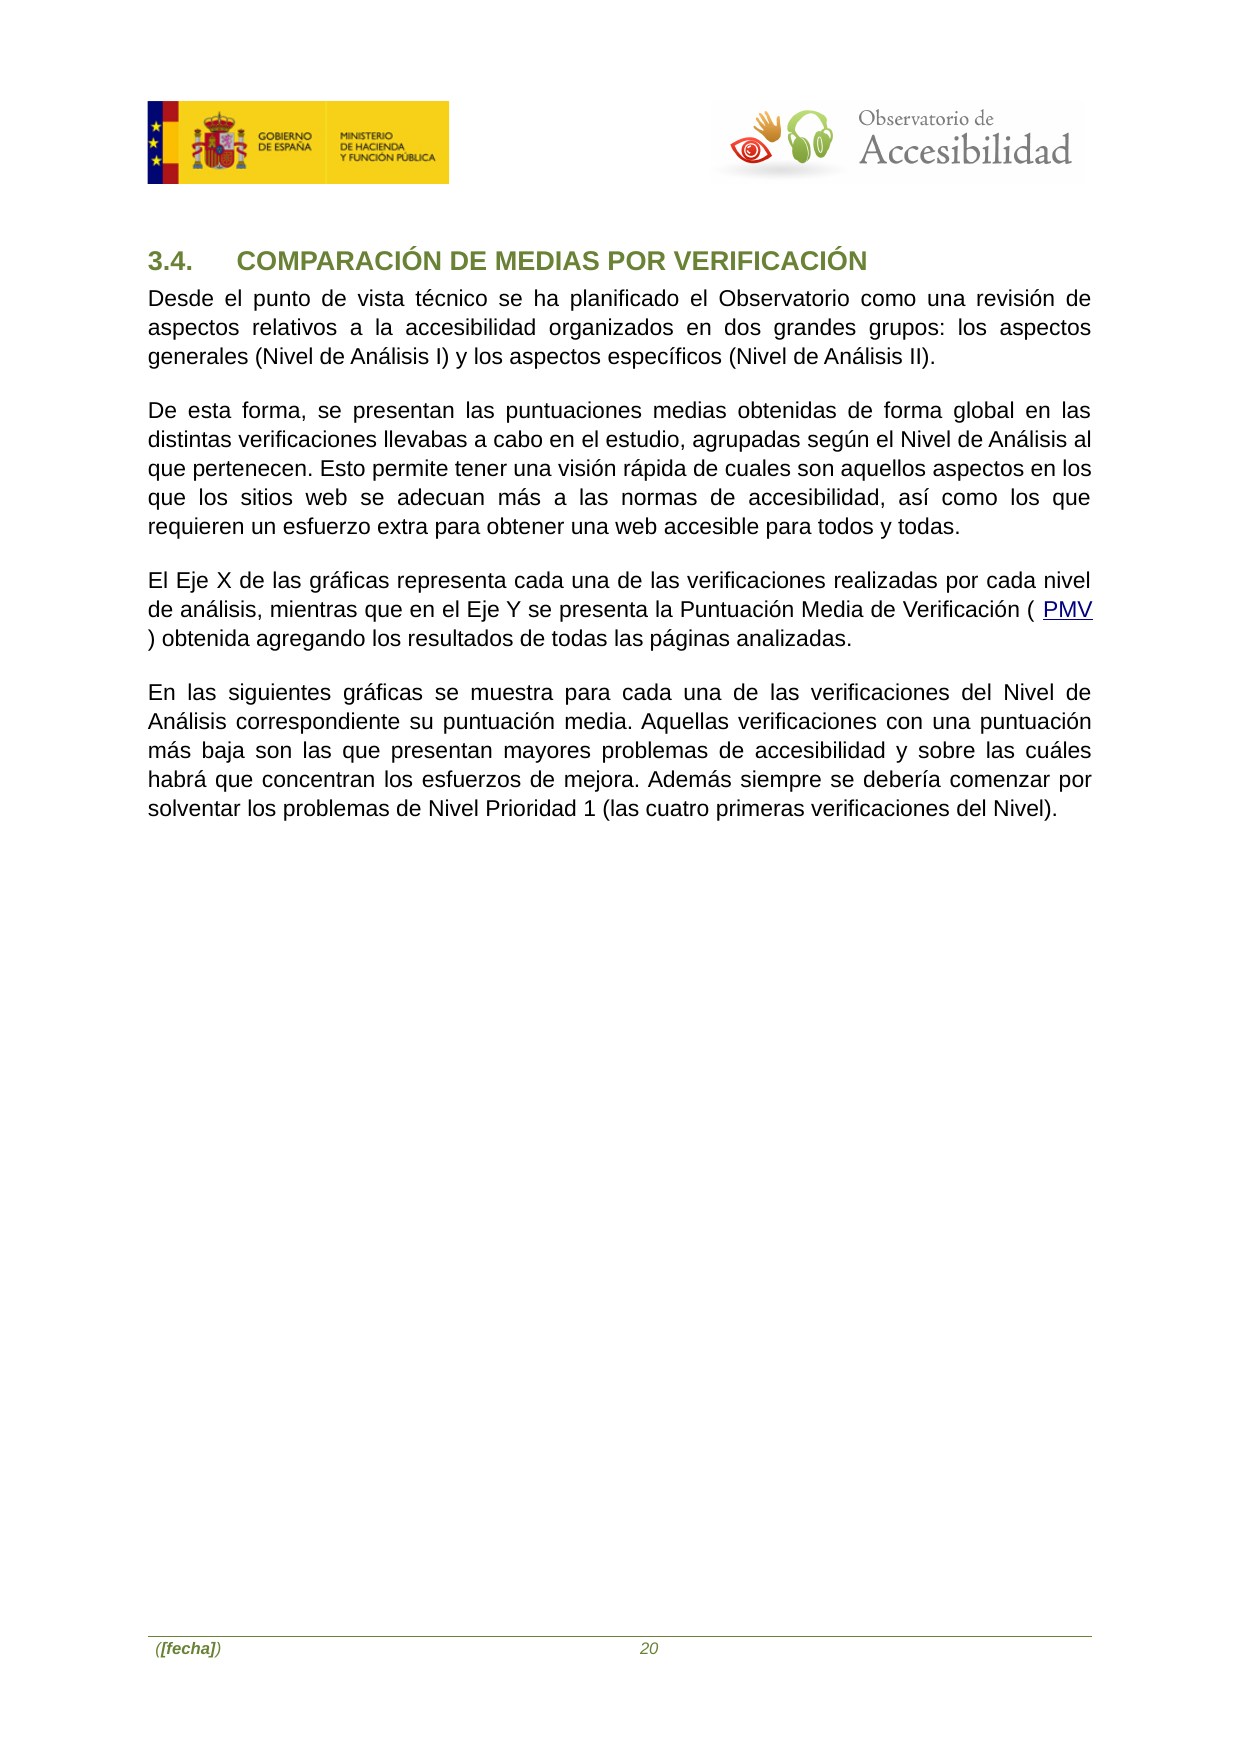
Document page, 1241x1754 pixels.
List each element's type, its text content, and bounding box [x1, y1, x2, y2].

picture [147, 101, 450, 184]
subtitle Comparación de medias por verificación [148, 245, 1092, 276]
text El Eje X de las gráficas representa cada una de las verificaciones realizadas por cada nivel de análisis, mientras que en el Eje Y se presenta la Puntuación Media de Verificación ( PMV ) obtenida agregando los resultados de todas las páginas analizadas. [148, 567, 1092, 651]
text En las siguientes gráficas se muestra para cada una de las verificaciones del Nivel de Análisis correspondiente su puntuación media. Aquellas verificaciones con una puntuación más baja son las que presentan mayores problemas de accesibilidad y sobre las cuáles habrá que concentran los esfuerzos de mejora. Además siempre se debería comenzar por solventar los problemas de Nivel Prioridad 1 (las cuatro primeras verificaciones del Nivel). [148, 679, 1092, 821]
text Desde el punto de vista técnico se ha planificado el Observatorio como una revisión de aspectos relativos a la accesibilidad organizados en dos grandes grupos: los aspectos generales (Nivel de Análisis I) y los aspectos específicos (Nivel de Análisis II). [148, 285, 1092, 369]
text De esta forma, se presentan las puntuaciones medias obtenidas de forma global en las distintas verificaciones llevabas a cabo en el estudio, agrupadas según el Nivel de Análisis al que pertenecen. Esto permite tener una visión rápida de cuales son aquellos aspectos en los que los sitios web se adecuan más a las normas de accesibilidad, así como los que requieren un esfuerzo extra para obtener una web accesible para todos y todas. [148, 397, 1092, 539]
picture [710, 101, 1086, 184]
